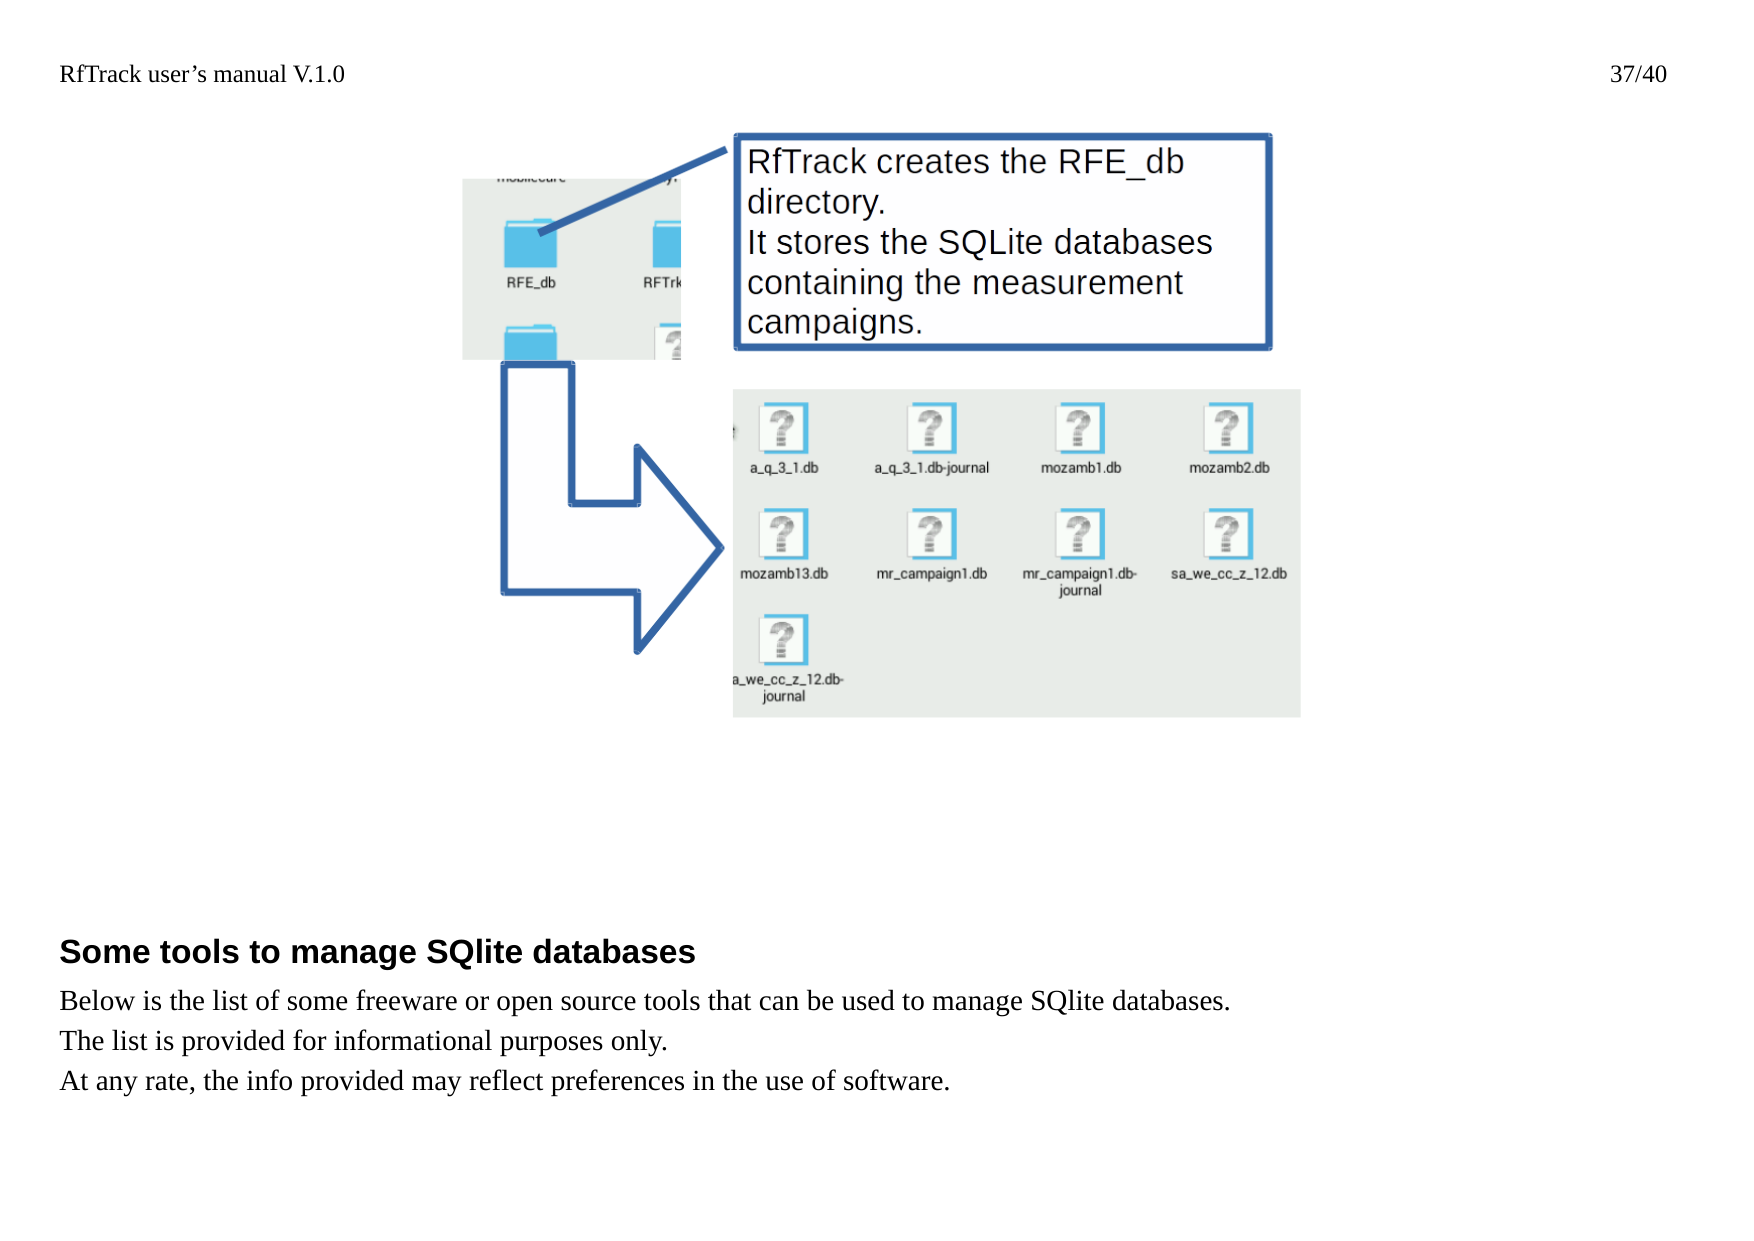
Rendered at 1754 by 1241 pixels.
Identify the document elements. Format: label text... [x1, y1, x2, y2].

picture [434, 117, 1320, 758]
subtitle Some tools to manage SQlite databases [59, 932, 1695, 970]
text Below is the list of some freeware or open source tools that can be used to manage SQlite databases. The list is provided for informational purposes only. At any rate, the info provided may reflect preferences in the use of software. [59, 983, 1695, 1097]
